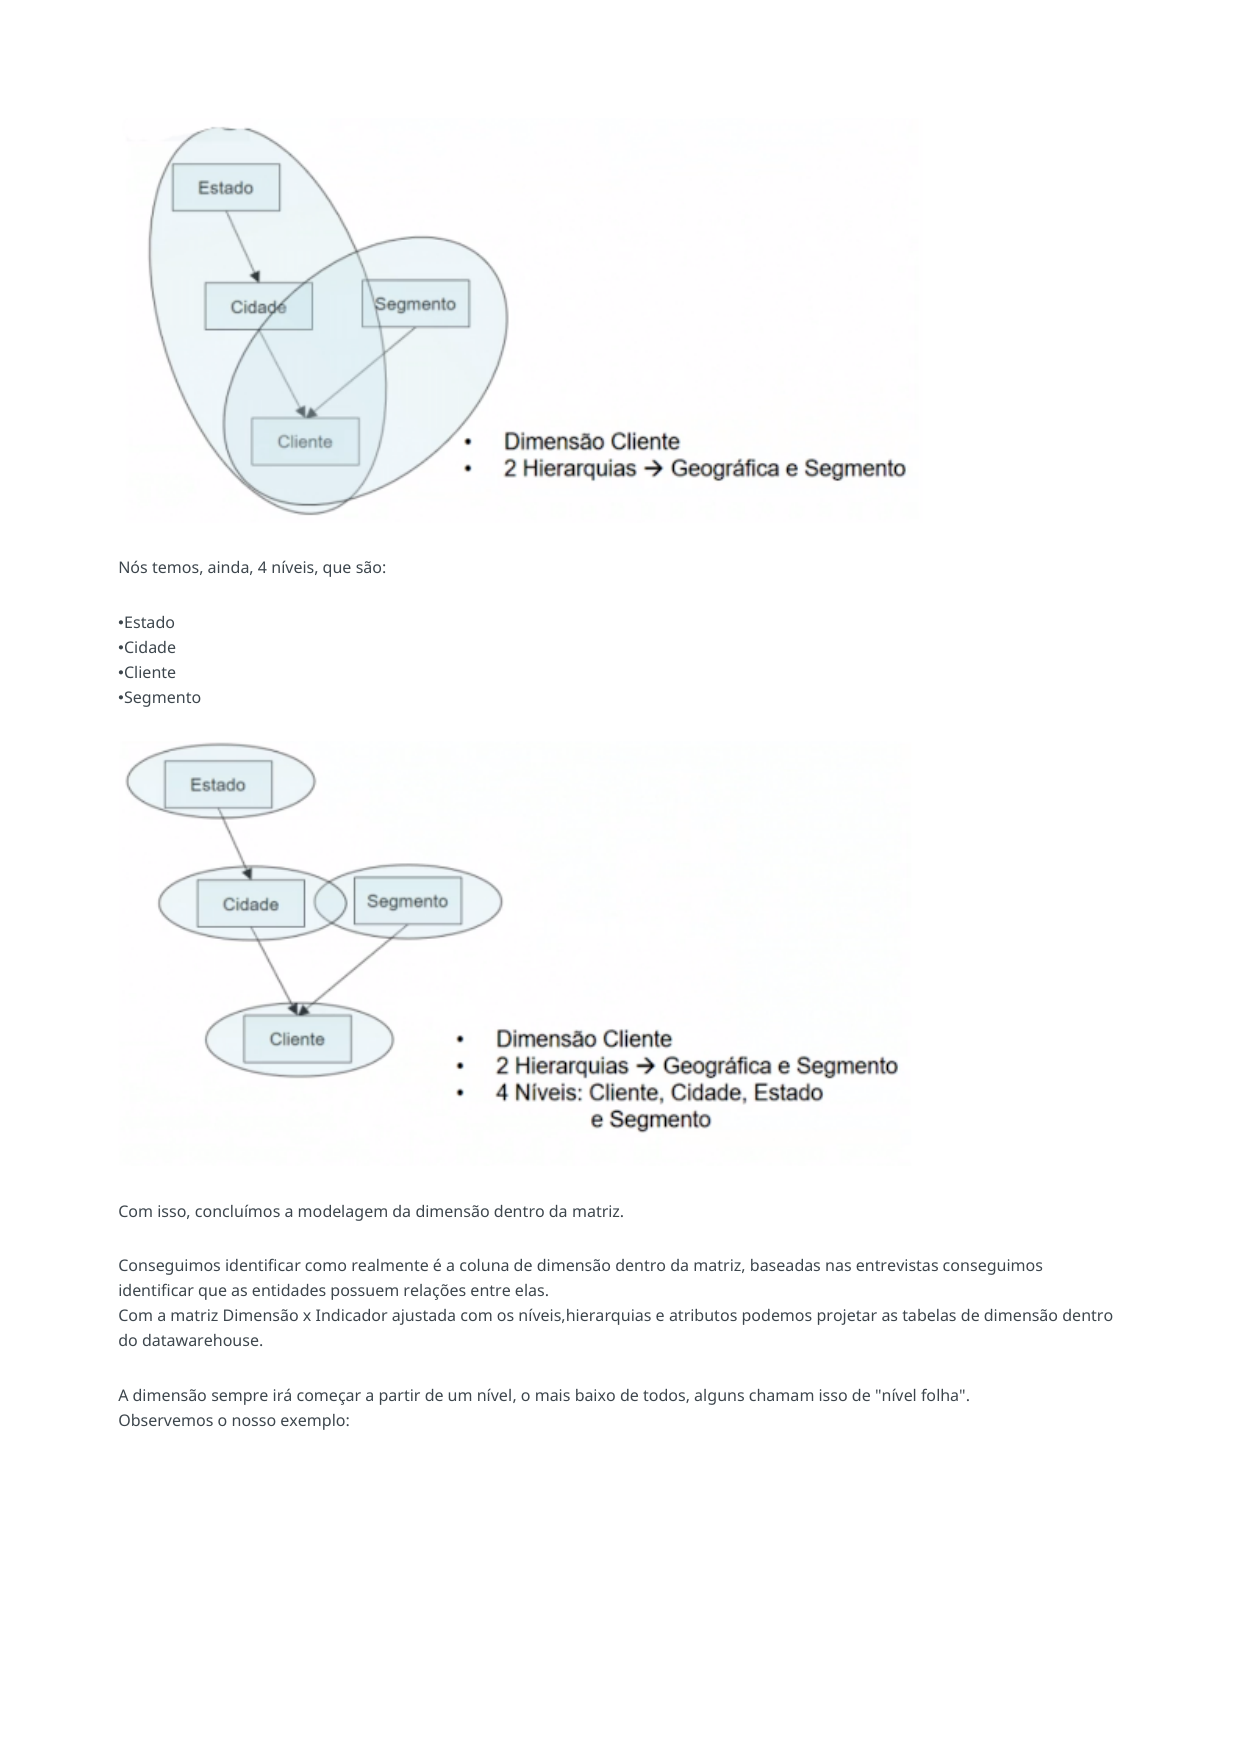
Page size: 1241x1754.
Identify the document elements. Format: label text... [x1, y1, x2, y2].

list Estado [118, 611, 1122, 633]
text A dimensão sempre irá começar a partir de um nível, o mais baixo de todos, alguns chamam isso de "nível folha". [118, 1384, 1122, 1406]
text Com a matriz Dimensão x Indicador ajustada com os níveis,hierarquias e atributos podemos projetar as tabelas de dimensão dentro do datawarehouse. [118, 1304, 1122, 1352]
text Conseguimos identificar como realmente é a coluna de dimensão dentro da matriz, baseadas nas entrevistas conseguimos identificar que as entidades possuem relações entre elas. [118, 1254, 1122, 1301]
list Cidade [118, 636, 1122, 658]
list Cliente [118, 661, 1122, 683]
list Segmento [118, 686, 1122, 708]
text Com isso, concluímos a modelagem da dimensão dentro da matriz. [118, 1200, 1122, 1222]
text Observemos o nosso exemplo: [118, 1409, 1122, 1431]
picture [118, 118, 923, 523]
text Nós temos, ainda, 4 níveis, que são: [118, 557, 1122, 578]
picture [118, 741, 912, 1166]
